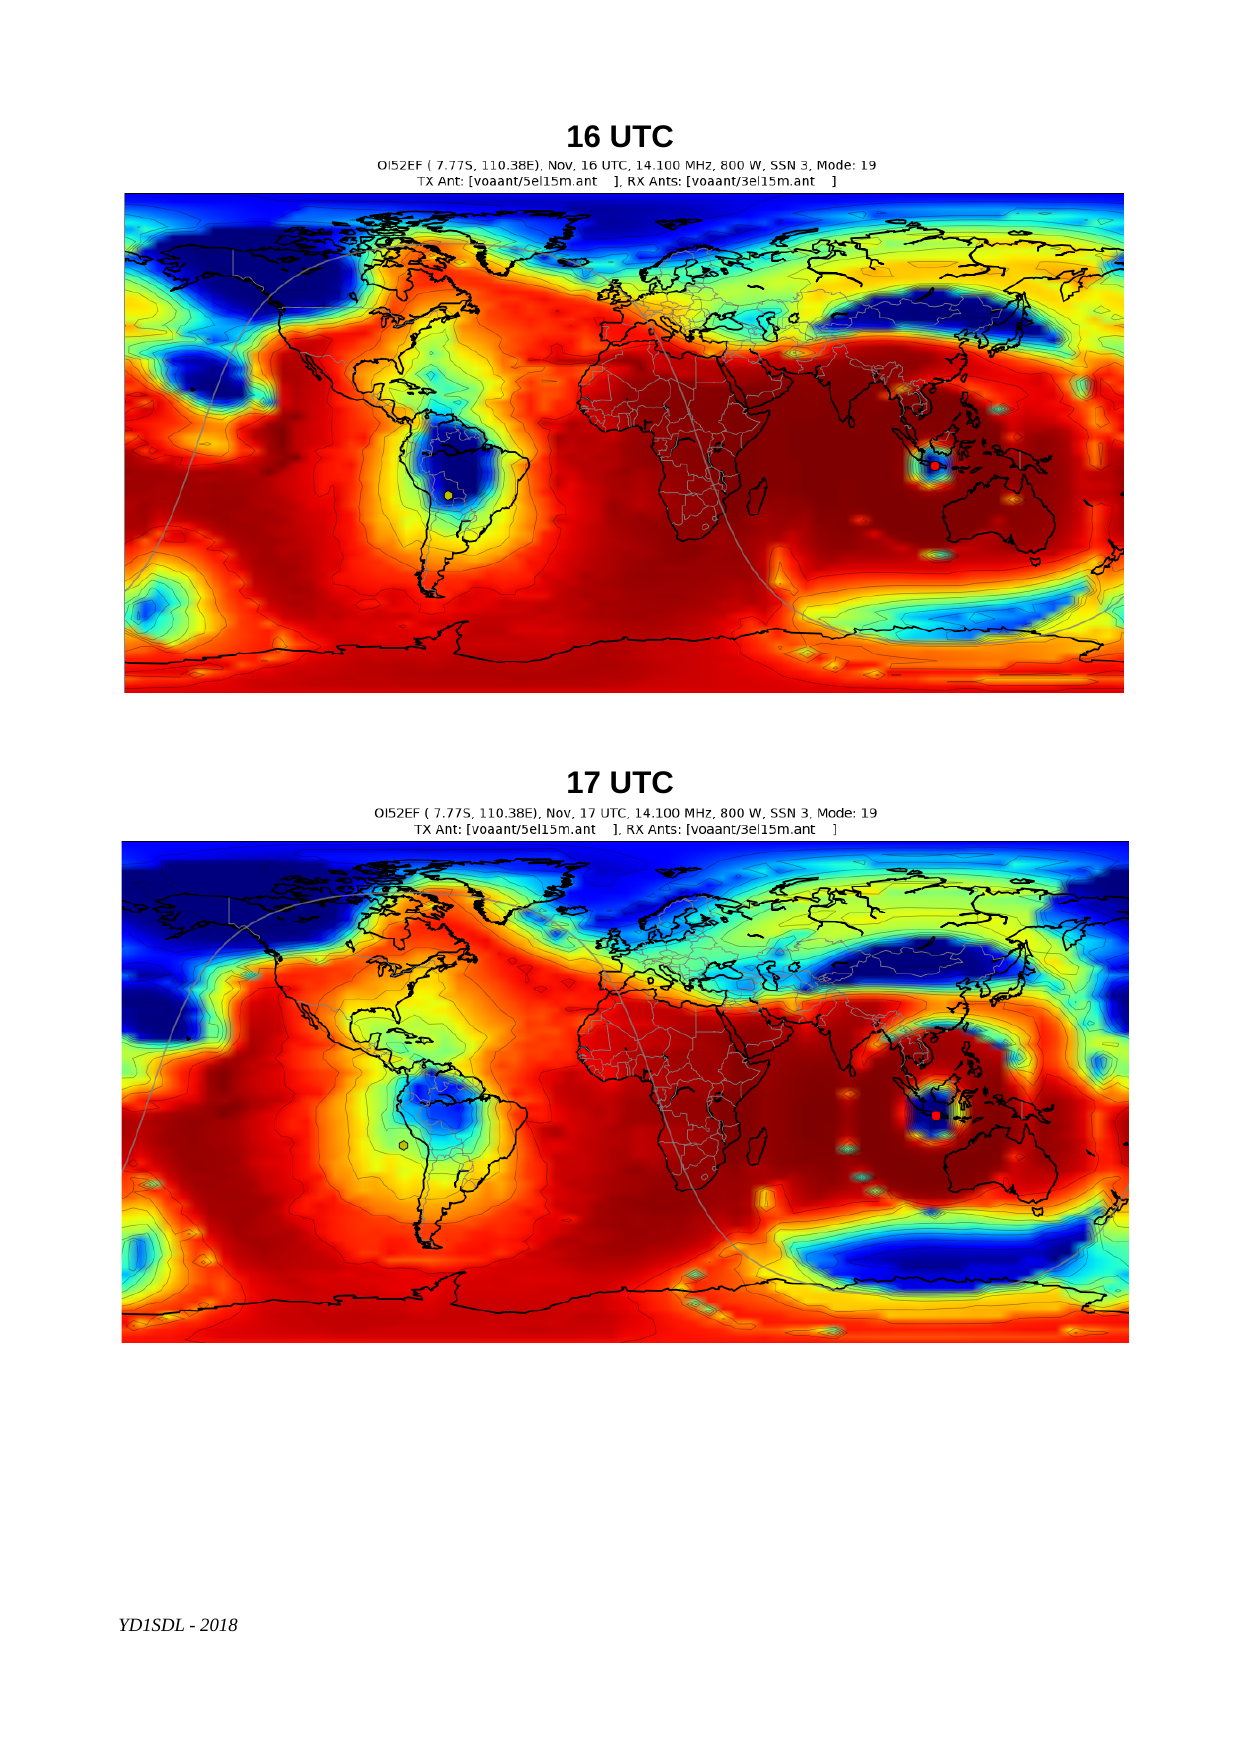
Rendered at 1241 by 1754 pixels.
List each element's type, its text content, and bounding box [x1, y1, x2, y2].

picture [116, 154, 1124, 693]
text 16 UTC [118, 118, 1122, 154]
picture [121, 800, 1129, 1343]
text 17 UTC [118, 764, 1122, 801]
